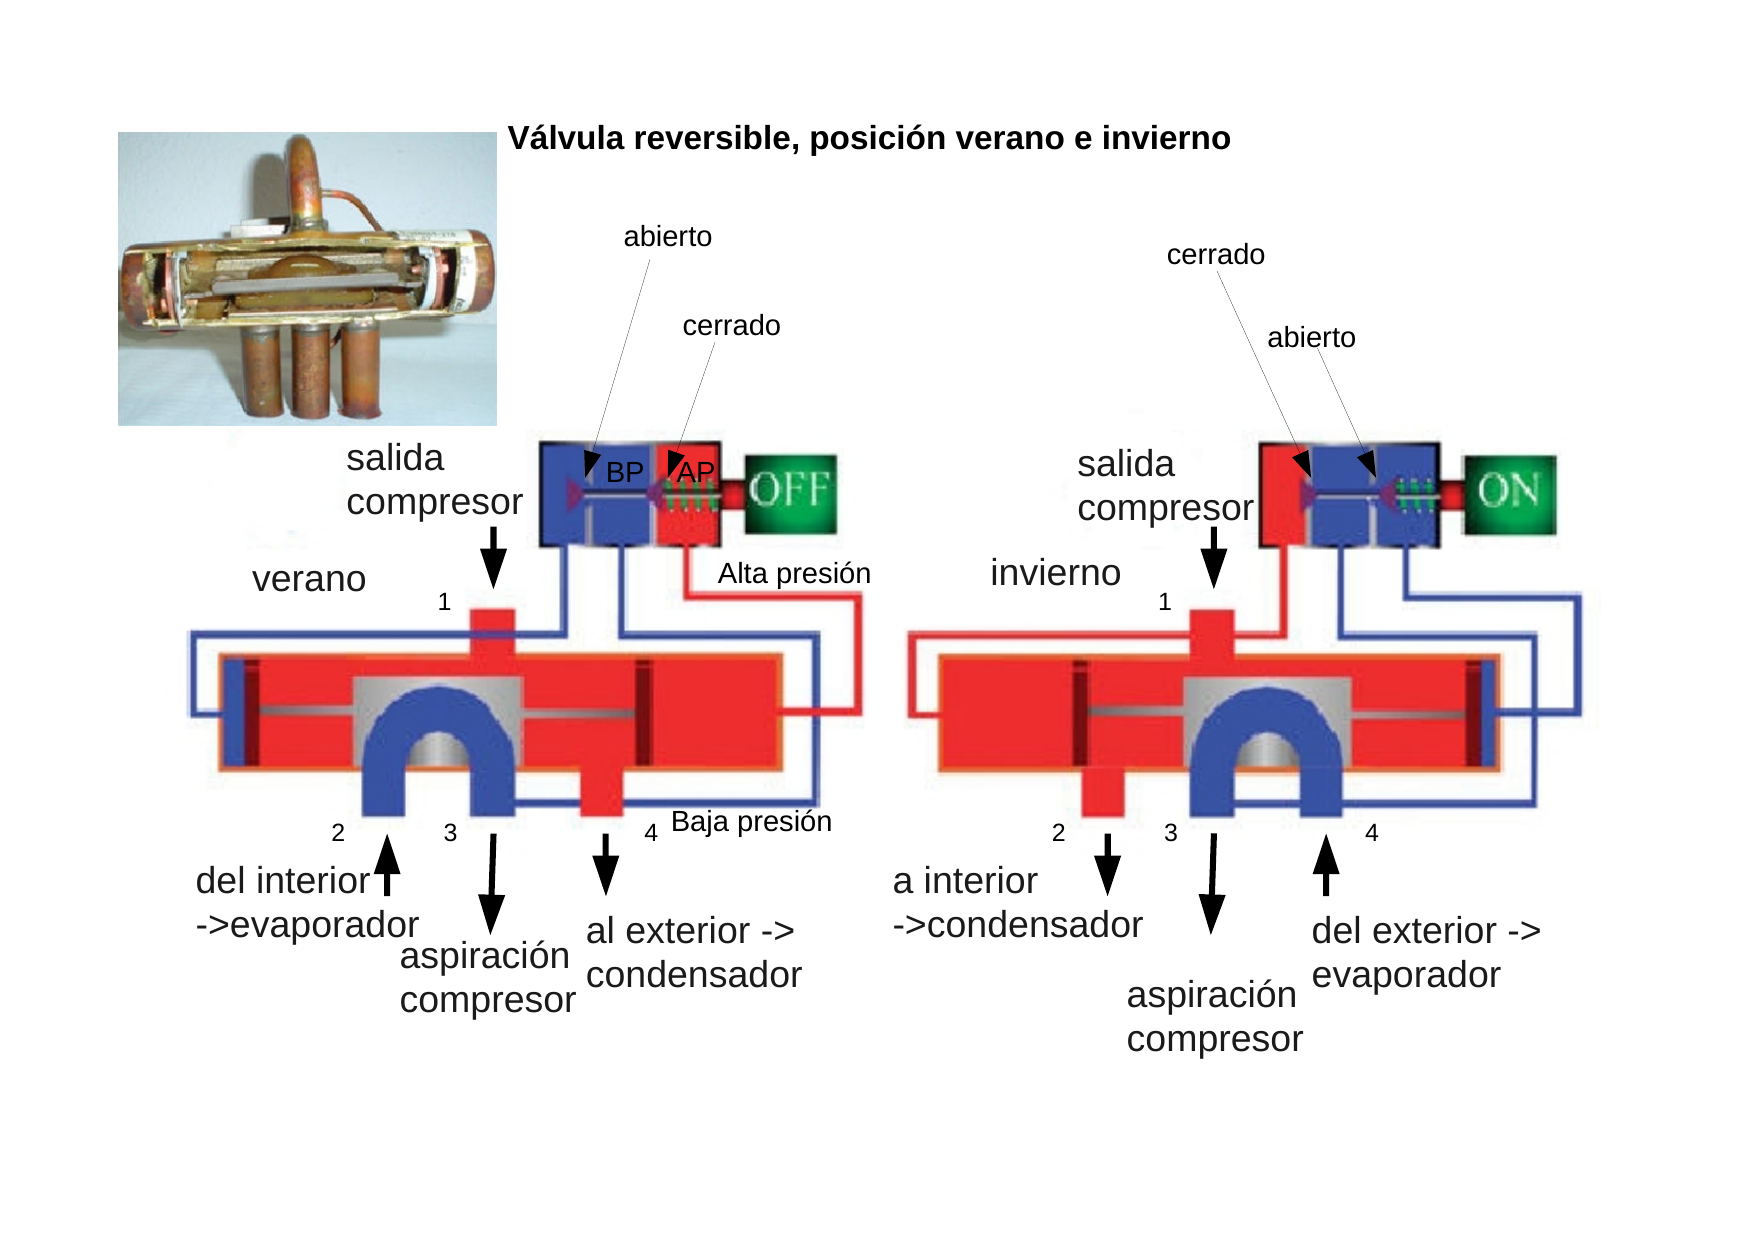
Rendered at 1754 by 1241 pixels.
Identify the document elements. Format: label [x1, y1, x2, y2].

picture [118, 132, 1601, 867]
